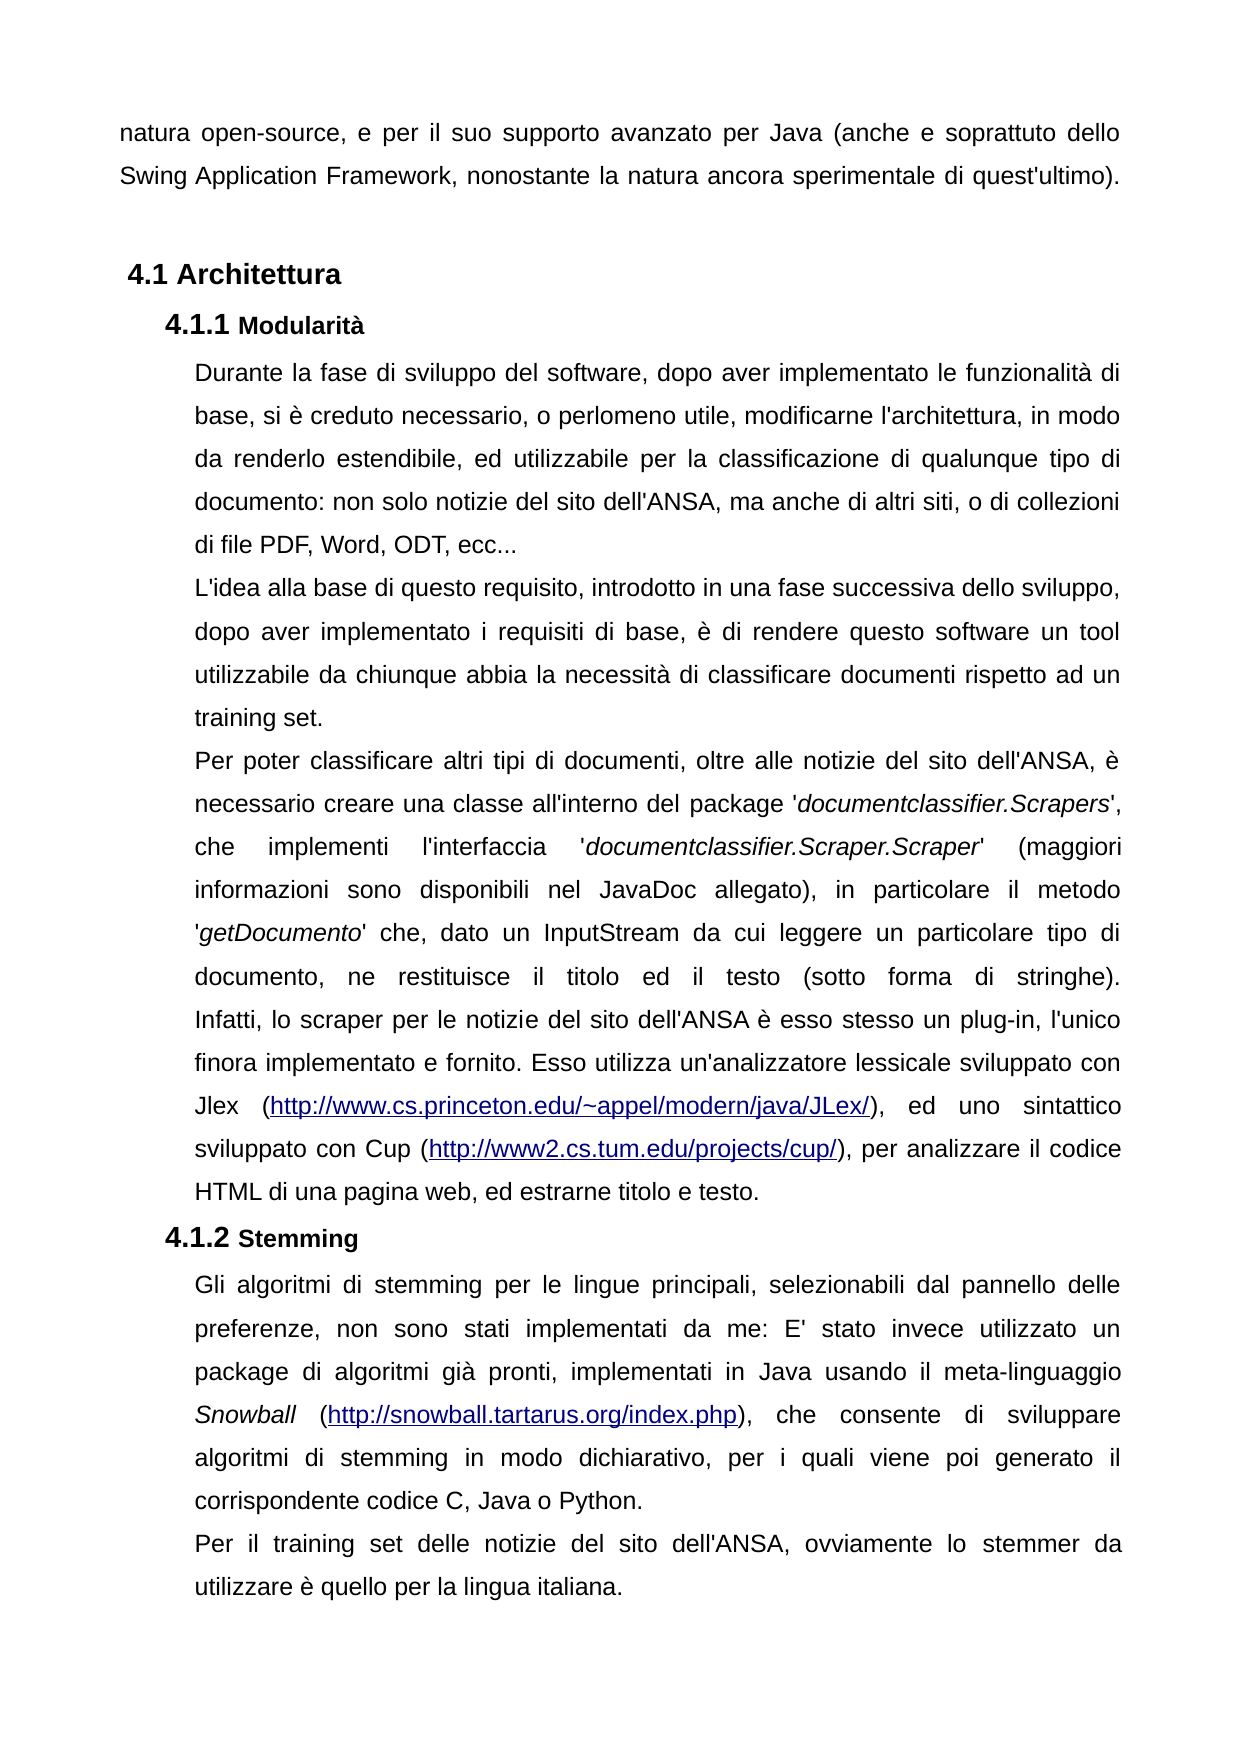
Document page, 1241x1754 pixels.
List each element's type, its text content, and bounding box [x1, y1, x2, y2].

list natura open-source, e per il suo supporto avanzato per Java (anche e soprattuto dello Swing Application Framework, nonostante la natura ancora sperimentale di quest'ultimo). [82, 118, 1122, 240]
list Modularità [157, 307, 1122, 341]
list Gli algoritmi di stemming per le lingue principali, selezionabili dal pannello delle preferenze, non sono stati implementati da me: E' stato invece utilizzato un package di algoritmi già pronti, implementati in Java usando il meta-linguaggio Snowball (http://snowball.tartarus.org/index.php), che consente di sviluppare algoritmi di stemming in modo dichiarativo, per i quali viene poi generato il corrispondente codice C, Java o Python. [157, 1271, 1122, 1515]
list Per il training set delle notizie del sito dell'ANSA, ovviamente lo stemmer da utilizzare è quello per la lingua italiana. [157, 1529, 1122, 1601]
list Stemming [157, 1220, 1122, 1254]
list Durante la fase di sviluppo del software, dopo aver implementato le funzionalità di base, si è creduto necessario, o perlomeno utile, modificarne l'architettura, in modo da renderlo estendibile, ed utilizzabile per la classificazione di qualunque tipo di documento: non solo notizie del sito dell'ANSA, ma anche di altri siti, o di collezioni di file PDF, Word, ODT, ecc... [157, 358, 1122, 559]
list L'idea alla base di questo requisito, introdotto in una fase successiva dello sviluppo, dopo aver implementato i requisiti di base, è di rendere questo software un tool utilizzabile da chiunque abbia la necessità di classificare documenti rispetto ad un training set. [157, 573, 1122, 731]
list Architettura [119, 257, 1122, 291]
list Per poter classificare altri tipi di documenti, oltre alle notizie del sito dell'ANSA, è necessario creare una classe all'interno del package 'documentclassifier.Scrapers', che implementi l'interfaccia 'documentclassifier.Scraper.Scraper' (maggiori informazioni sono disponibili nel JavaDoc allegato), in particolare il metodo 'getDocumento' che, dato un InputStream da cui leggere un particolare tipo di documento, ne restituisce il titolo ed il testo (sotto forma di stringhe). Infatti, lo scraper per le notizie del sito dell'ANSA è esso stesso un plug-in, l'unico finora implementato e fornito. Esso utilizza un'analizzatore lessicale sviluppato con Jlex (http://www.cs.princeton.edu/~appel/modern/java/JLex/), ed uno sintattico sviluppato con Cup (http://www2.cs.tum.edu/projects/cup/), per analizzare il codice HTML di una pagina web, ed estrarne titolo e testo. [157, 746, 1122, 1206]
